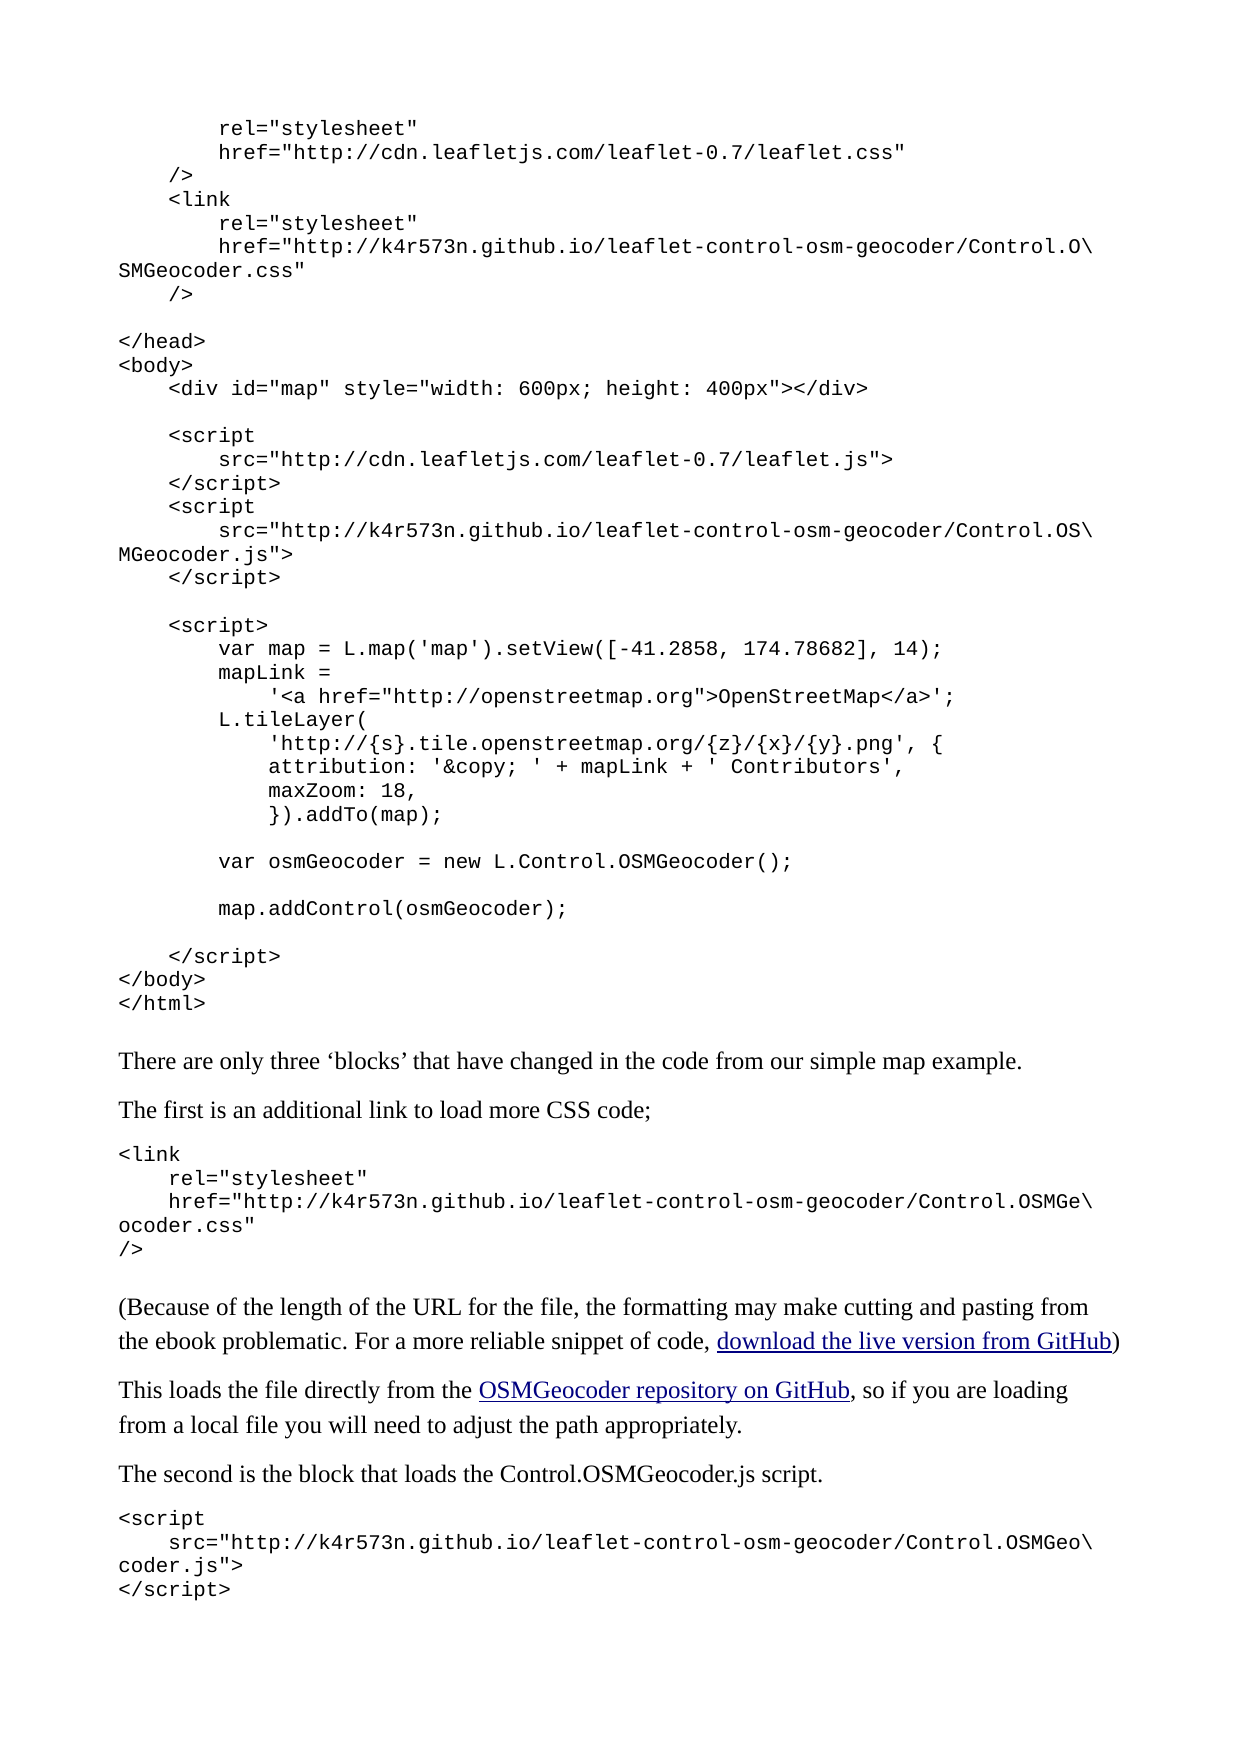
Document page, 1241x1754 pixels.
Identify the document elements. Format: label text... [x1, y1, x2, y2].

text href="http://cdn.leafletjs.com/leaflet-0.7/leaflet.css" [118, 142, 1122, 165]
text <link [118, 1144, 1122, 1168]
text ocoder.css" [118, 1215, 1122, 1239]
text </script> [118, 946, 1122, 969]
text href="http://k4r573n.github.io/leaflet-control-osm-geocoder/Control.O\ [118, 236, 1122, 260]
text '<a href="http://openstreetmap.org">OpenStreetMap</a>'; [118, 686, 1122, 709]
text <script [118, 496, 1122, 520]
text href="http://k4r573n.github.io/leaflet-control-osm-geocoder/Control.OSMGe\ [118, 1192, 1122, 1215]
text MGeocoder.js"> [118, 544, 1122, 567]
text <body> [118, 354, 1122, 378]
text src="http://k4r573n.github.io/leaflet-control-osm-geocoder/Control.OSMGeo\ [118, 1532, 1122, 1555]
text maxZoom: 18, [118, 780, 1122, 804]
text attribution: '&copy; ' + mapLink + ' Contributors', [118, 757, 1122, 780]
text src="http://k4r573n.github.io/leaflet-control-osm-geocoder/Control.OS\ [118, 520, 1122, 544]
text </head> [118, 331, 1122, 354]
text L.tileLayer( [118, 709, 1122, 733]
text var map = L.map('map').setView([-41.2858, 174.78682], 14); [118, 638, 1122, 662]
text }).addTo(map); [118, 804, 1122, 827]
text src="http://cdn.leafletjs.com/leaflet-0.7/leaflet.js"> [118, 449, 1122, 473]
text 'http://{s}.tile.openstreetmap.org/{z}/{x}/{y}.png', { [118, 733, 1122, 757]
text </html> [118, 993, 1122, 1017]
text This loads the file directly from the OSMGeocoder repository on GitHub, so if you are loading from a local file you will need to adjust the path appropriately. [118, 1376, 1122, 1439]
text /> [118, 284, 1122, 307]
text /> [118, 165, 1122, 189]
text rel="stylesheet" [118, 1168, 1122, 1192]
text rel="stylesheet" [118, 213, 1122, 236]
text <div id="map" style="width: 600px; height: 400px"></div> [118, 378, 1122, 402]
text </script> [118, 473, 1122, 496]
text </script> [118, 1579, 1122, 1603]
text (Because of the length of the URL for the file, the formatting may make cutting and pasting from the ebook problematic. For a more reliable snippet of code, download the live version from GitHub) [118, 1292, 1122, 1355]
text var osmGeocoder = new L.Control.OSMGeocoder(); [118, 851, 1122, 875]
text The first is an additional link to load more CSS code; [118, 1095, 1122, 1124]
text <script [118, 1508, 1122, 1532]
text <script [118, 426, 1122, 449]
text SMGeocoder.css" [118, 260, 1122, 284]
text </script> [118, 567, 1122, 591]
text map.addControl(osmGeocoder); [118, 898, 1122, 922]
text The second is the block that loads the Control.OSMGeocoder.js script. [118, 1459, 1122, 1488]
text <link [118, 189, 1122, 213]
text rel="stylesheet" [118, 118, 1122, 142]
text mapLink = [118, 662, 1122, 686]
text /> [118, 1239, 1122, 1262]
text <script> [118, 615, 1122, 638]
text coder.js"> [118, 1555, 1122, 1579]
text There are only three ‘blocks’ that have changed in the code from our simple map example. [118, 1046, 1122, 1075]
text </body> [118, 969, 1122, 993]
